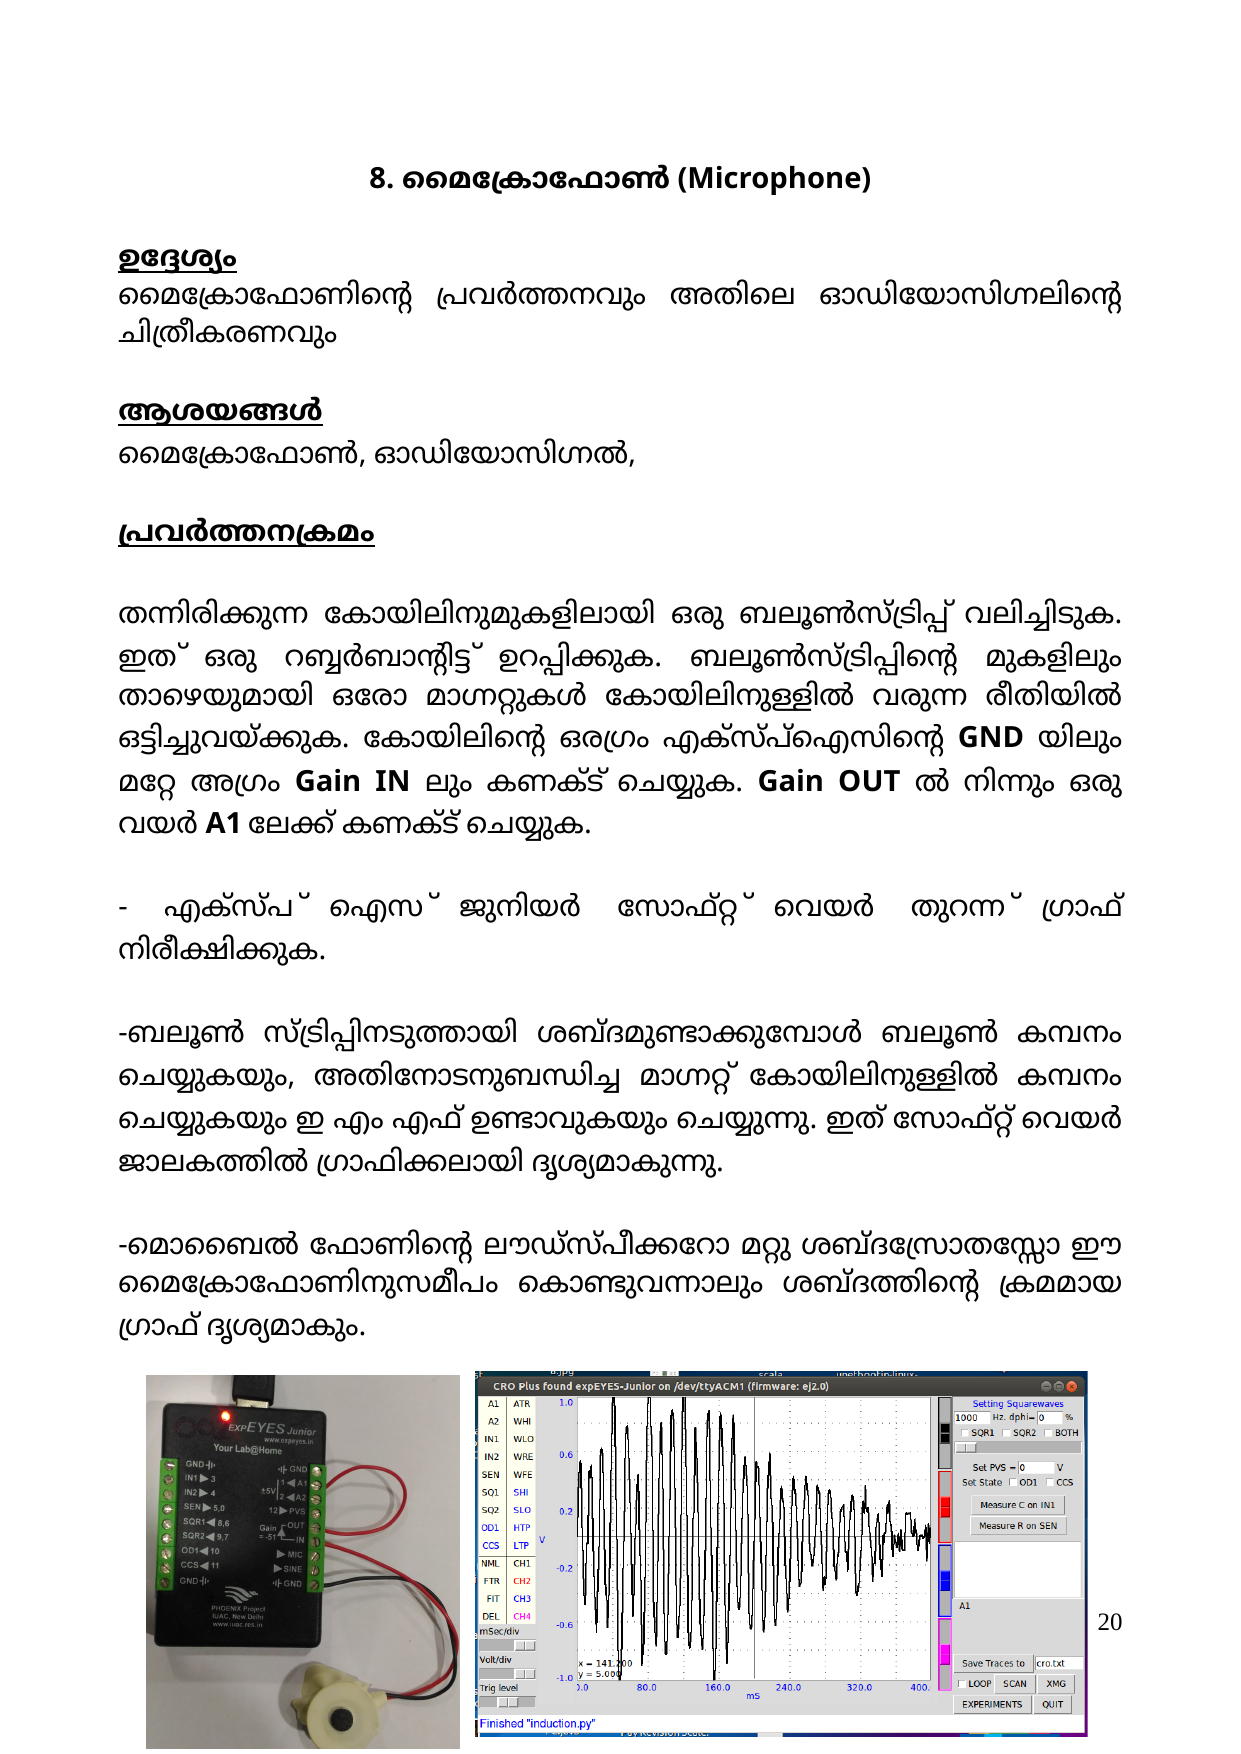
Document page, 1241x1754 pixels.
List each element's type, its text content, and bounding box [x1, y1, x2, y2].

text 8. മൈക്രോഫോണ്‍ (Microphone) [118, 158, 1122, 201]
picture [475, 1371, 1088, 1737]
text മൈക്രോഫോണിന്റെ പ്രവര്‍ത്തനവും അതിലെ ഓഡിയോസിഗ്നലിന്റെ ചിത്രീകരണവും [118, 278, 1122, 354]
text മൈക്രോഫോണ്‍, ഓ‍ഡിയോസിഗ്നല്‍, [118, 432, 1122, 475]
text ഉദ്ദേശ്യം [118, 241, 1122, 278]
text - എക്സ്പ് ഐസ് ജുനിയര്‍ സോഫ്റ്റ് വെയര്‍ തുറന്ന് ഗ്രാഫ് നിരീക്ഷിക്കുക. [118, 886, 1122, 972]
text ആശയങ്ങള്‍ [118, 394, 1122, 432]
picture [146, 1581, 460, 1742]
text പ്രവര്‍ത്തനക്രമം [118, 515, 1122, 553]
text -മൊബൈല്‍ ഫോണിന്റെ ലൗഡ്സ്പീക്കറോ മറ്റു ശബ്ദസ്രോതസ്സോ ഈ മൈക്രോഫോണിനുസമീപം കൊണ്ടുവന്നാലും ശബ്ദത്തിന്റെ ക്രമമായ ഗ്രാഫ് ദൃശ്യമാകും. [118, 1223, 1122, 1347]
text -ബലൂണ്‍ സ്ട്രിപ്പിനടുത്തായി ശബ്ദമുണ്ടാക്കുമ്പോള്‍ ബലൂണ്‍ കമ്പനം ചെയ്യുകയും, അതിനോടനുബന്ധിച്ച മാഗ്നറ്റ് കോയിലിനുള്ളില്‍ കമ്പനം ചെയ്യുകയും ഇ എം എഫ് ഉണ്ടാവുകയും ചെയ്യുന്നു. ഇത് സോഫ്റ്റ് വെയര്‍ ജാലകത്തില്‍ ഗ്രാഫിക്കലായി ദൃശ്യമാകുന്നു. [118, 1011, 1122, 1183]
text തന്നിരിക്കുന്ന കോയിലിനുമുകളിലായി ഒരു ബലൂണ്‍സ്ട്രിപ്പ് വലിച്ചിടുക. ഇത് ഒരു റബ്ബര്‍ബാന്റിട്ട് ഉറപ്പിക്കുക. ബലൂണ്‍സ്ട്രിപ്പിന്റെ മുകളിലും താഴെയുമായി ഒരോ മാഗ്നറ്റുകള്‍ കോയിലിനുള്ളില്‍ വരുന്ന രീതിയില്‍ ഒട്ടിച്ചുവയ്ക്കുക. കോയിലിന്റെ ഒരഗ്രം എക്സ്പ്ഐസിന്റെ GND യിലും മറ്റേ അഗ്രം Gain IN ലും കണക്ട് ചെയ്യുക. Gain OUT ല്‍ നിന്നും ഒരു വയര്‍ A1ലേക്ക് കണക്ട് ചെയ്യുക. [118, 593, 1122, 846]
